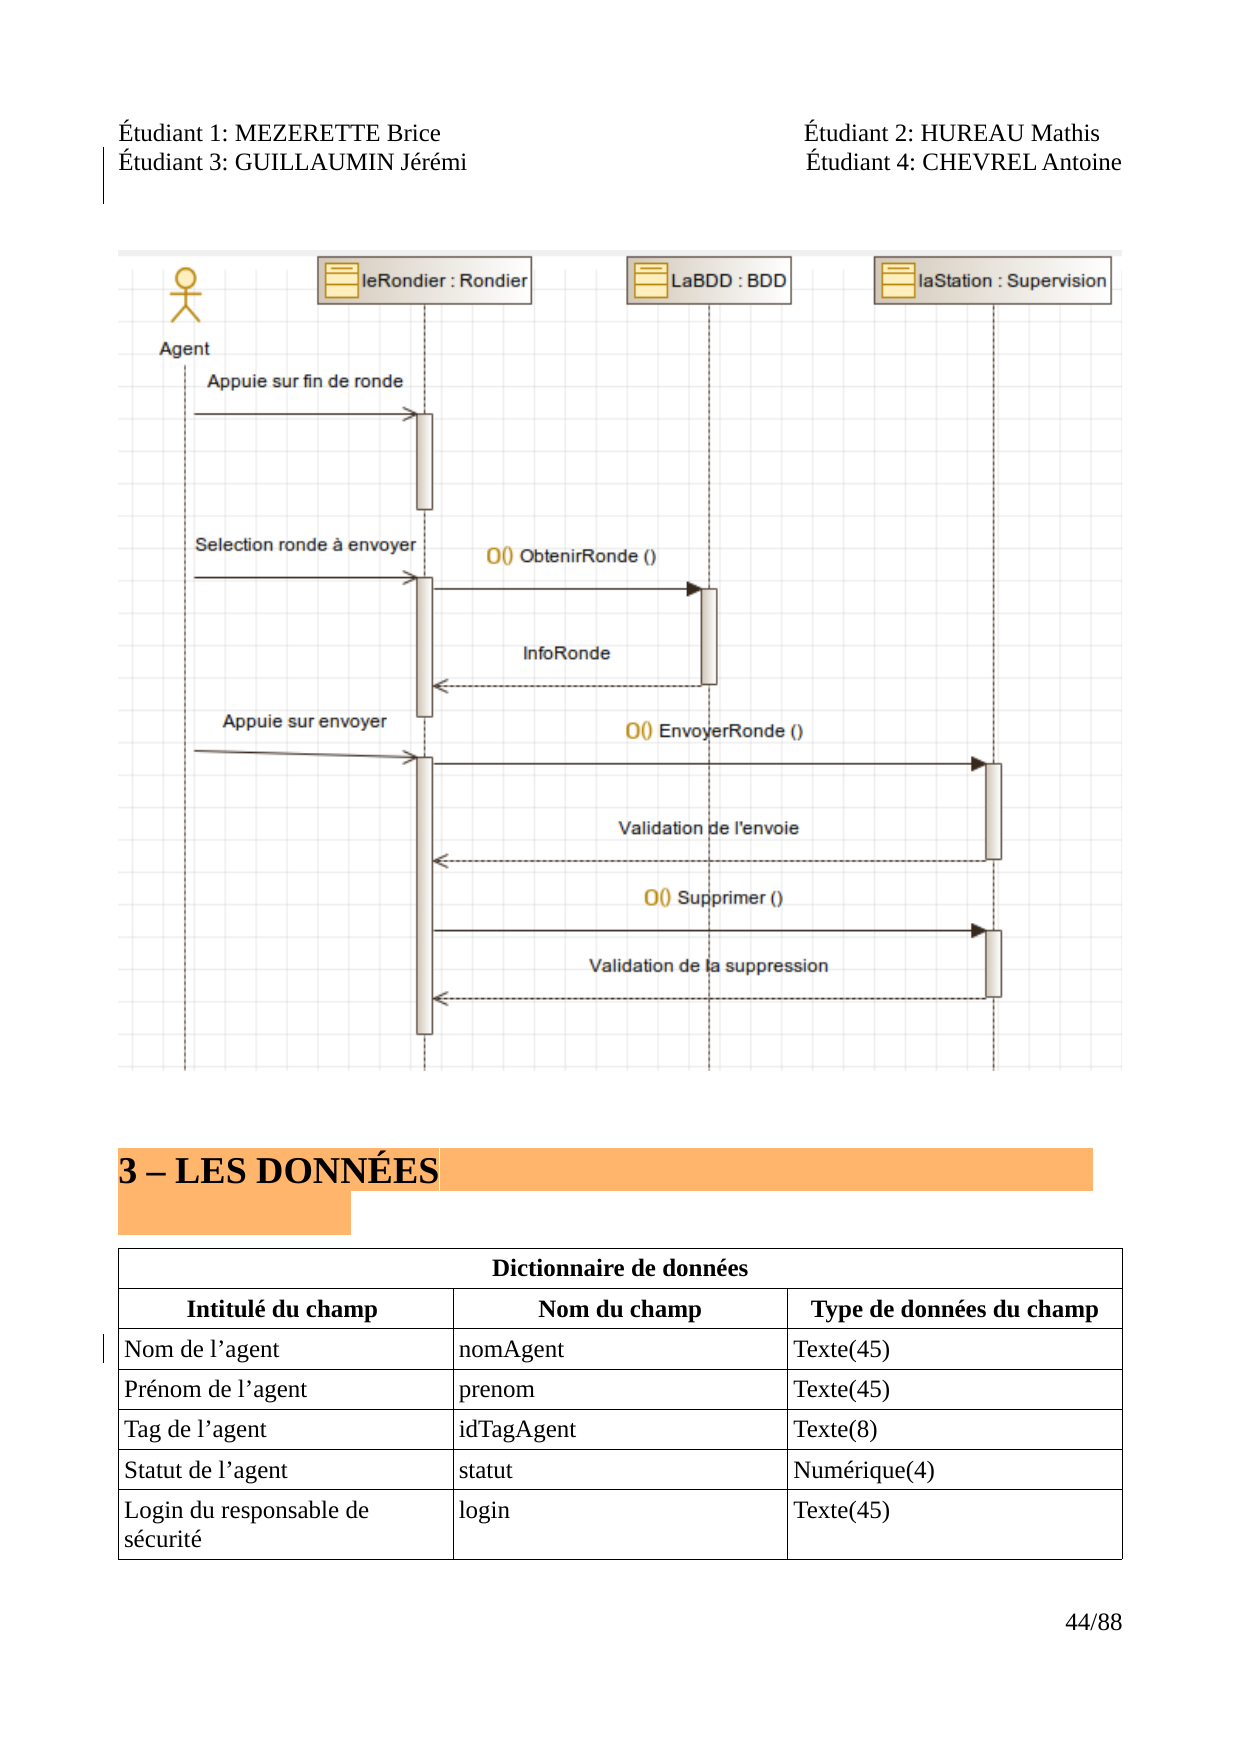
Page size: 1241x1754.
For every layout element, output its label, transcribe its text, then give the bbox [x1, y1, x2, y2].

table_cell login [454, 1490, 787, 1558]
table_cell Numérique(4) [788, 1450, 1122, 1489]
table_cell Texte(8) [788, 1410, 1122, 1449]
subtitle 3 – LES DONNÉES [118, 1148, 1122, 1235]
table_cell Type de données du champ [788, 1289, 1122, 1328]
table_cell Intitulé du champ [119, 1289, 453, 1328]
table_cell idTagAgent [454, 1410, 787, 1449]
table_cell Texte(45) [788, 1490, 1122, 1558]
table_cell Statut de l’agent [119, 1450, 453, 1489]
picture [118, 250, 1123, 1071]
table_cell Texte(45) [788, 1329, 1122, 1368]
table_header Dictionnaire de données [119, 1249, 1122, 1288]
table_cell Nom de l’agent [119, 1329, 453, 1368]
table_cell Tag de l’agent [119, 1410, 453, 1449]
table_cell Prénom de l’agent [119, 1370, 453, 1409]
table_cell Nom du champ [454, 1289, 787, 1328]
table_cell nomAgent [454, 1329, 787, 1368]
table_cell prenom [454, 1370, 787, 1409]
table_cell Texte(45) [788, 1370, 1122, 1409]
table_cell Login du responsable de sécurité [119, 1490, 453, 1558]
table_cell statut [454, 1450, 787, 1489]
